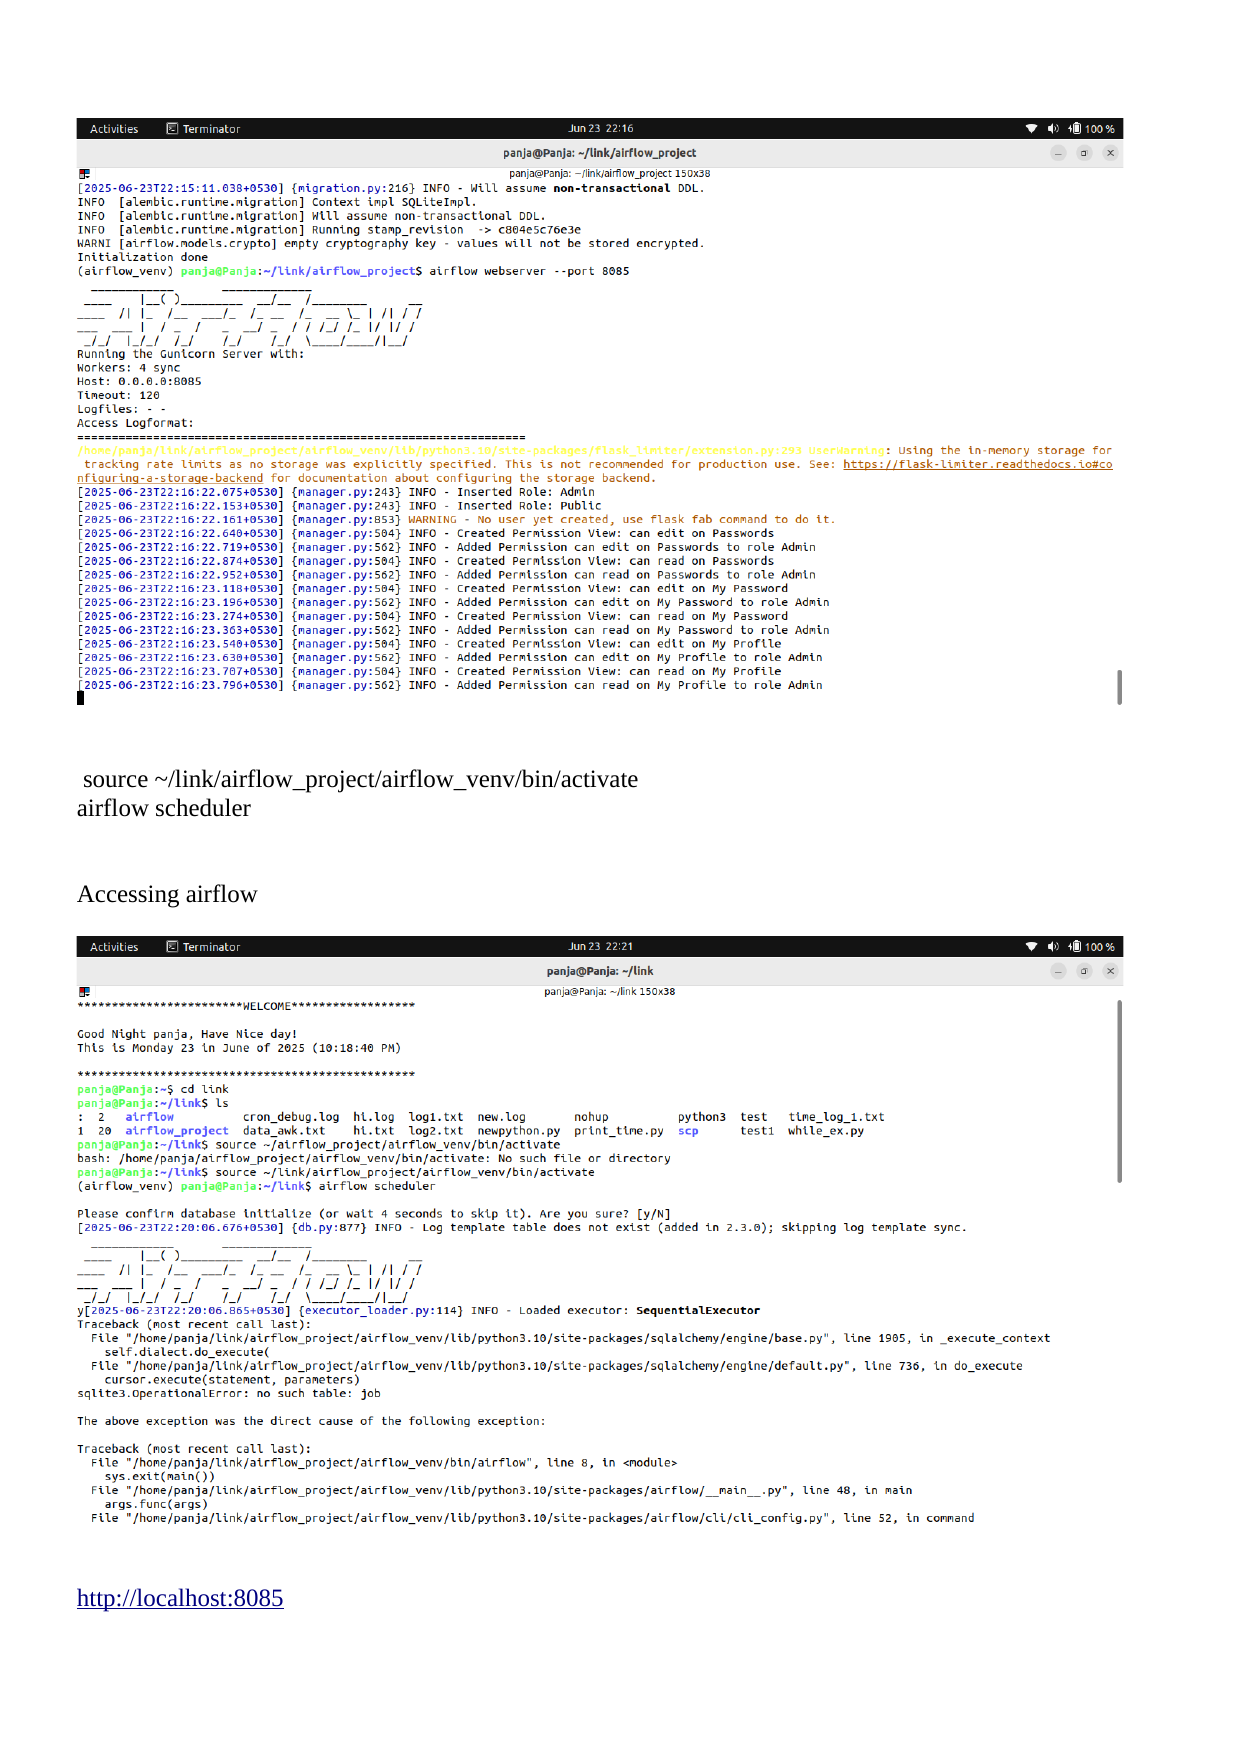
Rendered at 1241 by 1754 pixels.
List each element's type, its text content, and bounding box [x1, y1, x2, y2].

picture [76, 936, 1124, 1526]
picture [76, 118, 1124, 707]
text source ~/link/airflow_project/airflow_venv/bin/activate [77, 764, 1123, 793]
text airflow scheduler [77, 793, 1123, 822]
text Accessing airflow [77, 879, 1123, 908]
text http://localhost:8085 [77, 1583, 1123, 1611]
